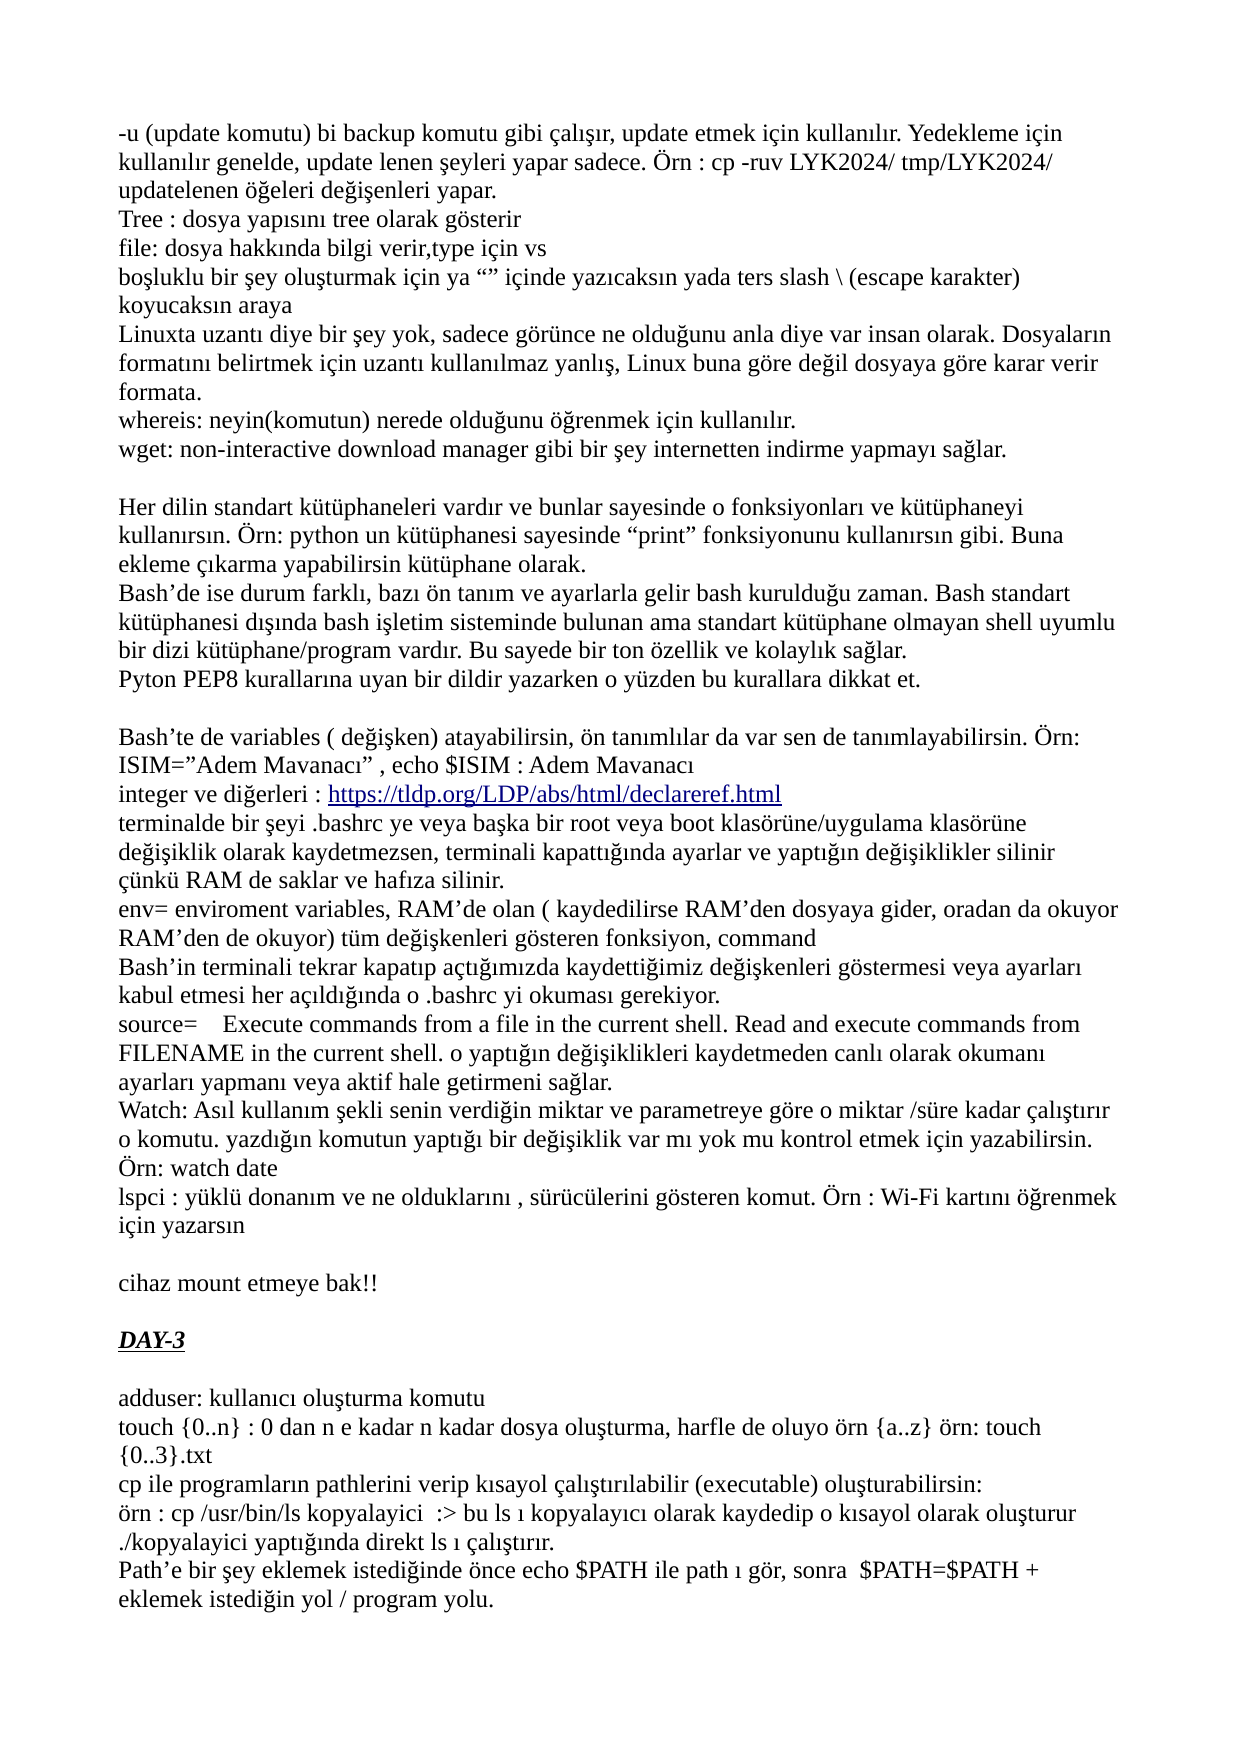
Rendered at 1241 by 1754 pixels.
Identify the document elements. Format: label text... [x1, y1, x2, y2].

text DAY-3 [118, 1326, 1122, 1354]
text Path’e bir şey eklemek istediğinde önce echo $PATH ile path ı gör, sonra $PATH=$PATH + eklemek istediğin yol / program yolu. [118, 1556, 1122, 1613]
text Watch: Asıl kullanım şekli senin verdiğin miktar ve parametreye göre o miktar /süre kadar çalıştırır o komutu. yazdığın komutun yaptığı bir değişiklik var mı yok mu kontrol etmek için yazabilirsin. Örn: watch date [118, 1096, 1122, 1182]
text Bash’in terminali tekrar kapatıp açtığımızda kaydettiğimiz değişkenleri göstermesi veya ayarları kabul etmesi her açıldığında o .bashrc yi okuması gerekiyor. source= Execute commands from a file in the current shell. Read and execute commands from FILENAME in the current shell. o yaptığın değişiklikleri kaydetmeden canlı olarak okumanı ayarları yapmanı veya aktif hale getirmeni sağlar. [118, 952, 1122, 1096]
text adduser: kullanıcı oluşturma komutu [118, 1383, 1122, 1412]
text -u (update komutu) bi backup komutu gibi çalışır, update etmek için kullanılır. Yedekleme için kullanılır genelde, update lenen şeyleri yapar sadece. Örn : cp -ruv LYK2024/ tmp/LYK2024/ updatelenen öğeleri değişenleri yapar. [118, 118, 1122, 204]
text whereis: neyin(komutun) nerede olduğunu öğrenmek için kullanılır. [118, 406, 1122, 434]
text cihaz mount etmeye bak!! [118, 1268, 1122, 1297]
text touch {0..n} : 0 dan n e kadar n kadar dosya oluşturma, harfle de oluyo örn {a..z} örn: touch {0..3}.txt [118, 1412, 1122, 1469]
text wget: non-interactive download manager gibi bir şey internetten indirme yapmayı sağlar. [118, 434, 1122, 463]
text env= enviroment variables, RAM’de olan ( kaydedilirse RAM’den dosyaya gider, oradan da okuyor RAM’den de okuyor) tüm değişkenleri gösteren fonksiyon, command [118, 894, 1122, 952]
text Bash’te de variables ( değişken) atayabilirsin, ön tanımlılar da var sen de tanımlayabilirsin. Örn: ISIM=”Adem Mavanacı” , echo $ISIM : Adem Mavanacı integer ve diğerleri : https://tldp.org/LDP/abs/html/declareref.html [118, 722, 1122, 808]
text Tree : dosya yapısını tree olarak gösterir [118, 204, 1122, 233]
text lspci : yüklü donanım ve ne olduklarını , sürücülerini gösteren komut. Örn : Wi-Fi kartını öğrenmek için yazarsın [118, 1182, 1122, 1239]
text terminalde bir şeyi .bashrc ye veya başka bir root veya boot klasörüne/uygulama klasörüne değişiklik olarak kaydetmezsen, terminali kapattığında ayarlar ve yaptığın değişiklikler silinir çünkü RAM de saklar ve hafıza silinir. [118, 808, 1122, 894]
text cp ile programların pathlerini verip kısayol çalıştırılabilir (executable) oluşturabilirsin: örn : cp /usr/bin/ls kopyalayici :> bu ls ı kopyalayıcı olarak kaydedip o kısayol olarak oluşturur ./kopyalayici yaptığında direkt ls ı çalıştırır. [118, 1469, 1122, 1556]
text Linuxta uzantı diye bir şey yok, sadece görünce ne olduğunu anla diye var insan olarak. Dosyaların formatını belirtmek için uzantı kullanılmaz yanlış, Linux buna göre değil dosyaya göre karar verir formata. [118, 319, 1122, 406]
text Bash’de ise durum farklı, bazı ön tanım ve ayarlarla gelir bash kurulduğu zaman. Bash standart kütüphanesi dışında bash işletim sisteminde bulunan ama standart kütüphane olmayan shell uyumlu bir dizi kütüphane/program vardır. Bu sayede bir ton özellik ve kolaylık sağlar. [118, 578, 1122, 664]
text Pyton PEP8 kurallarına uyan bir dildir yazarken o yüzden bu kurallara dikkat et. [118, 664, 1122, 693]
text Her dilin standart kütüphaneleri vardır ve bunlar sayesinde o fonksiyonları ve kütüphaneyi kullanırsın. Örn: python un kütüphanesi sayesinde “print” fonksiyonunu kullanırsın gibi. Buna ekleme çıkarma yapabilirsin kütüphane olarak. [118, 492, 1122, 578]
text boşluklu bir şey oluşturmak için ya “” içinde yazıcaksın yada ters slash \ (escape karakter) koyucaksın araya [118, 262, 1122, 319]
text file: dosya hakkında bilgi verir,type için vs [118, 233, 1122, 262]
